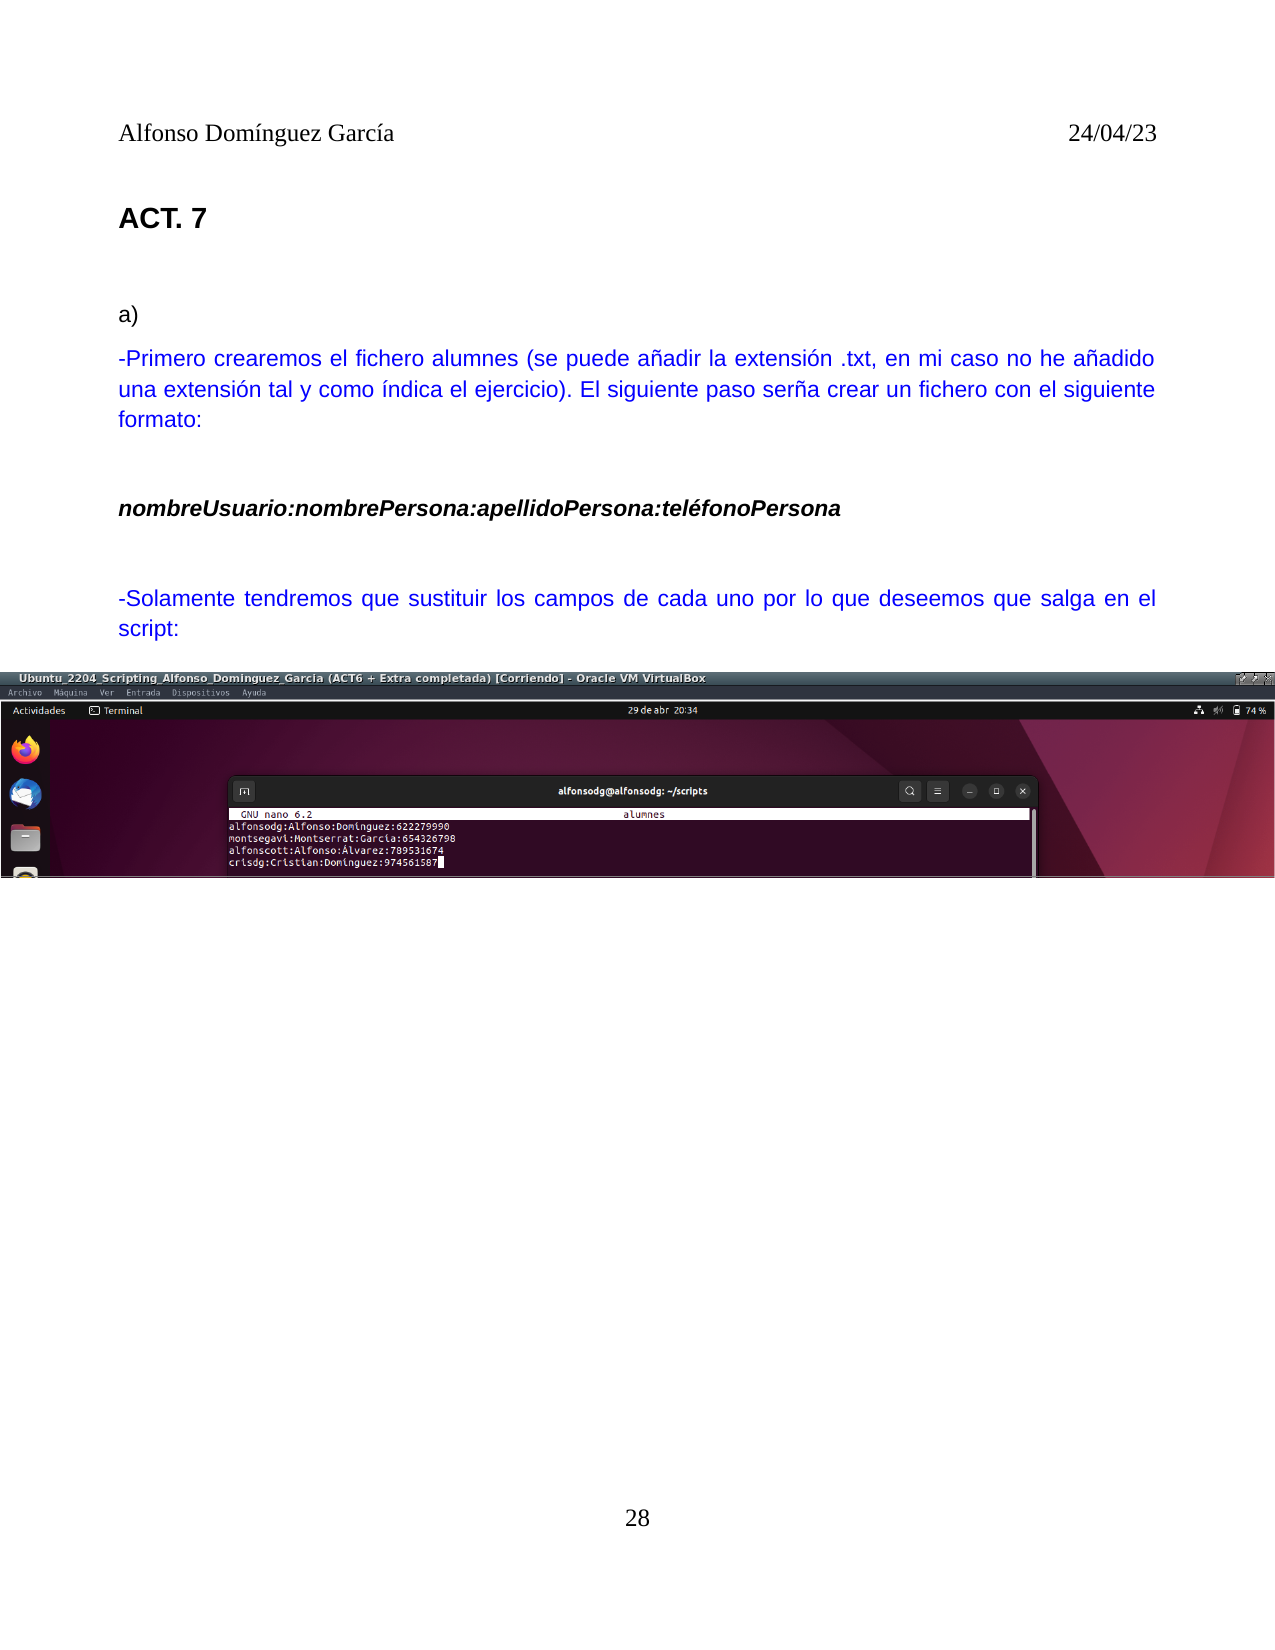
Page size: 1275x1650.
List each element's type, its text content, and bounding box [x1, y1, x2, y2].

text -Solamente tendremos que sustituir los campos de cada uno por lo que deseemos que salga en el script: [118, 585, 1157, 641]
subtitle ACT. 7 [118, 201, 1157, 235]
picture [0, 672, 1275, 878]
text a) [118, 301, 1157, 327]
text -Primero crearemos el fichero alumnes (se puede añadir la extensión .txt, en mi caso no he añadido una extensión tal y como índica el ejercicio). El siguiente paso serña crear un fichero con el siguiente formato: [118, 345, 1157, 432]
text nombreUsuario:nombrePersona:apellidoPersona:teléfonoPersona [118, 495, 1157, 522]
